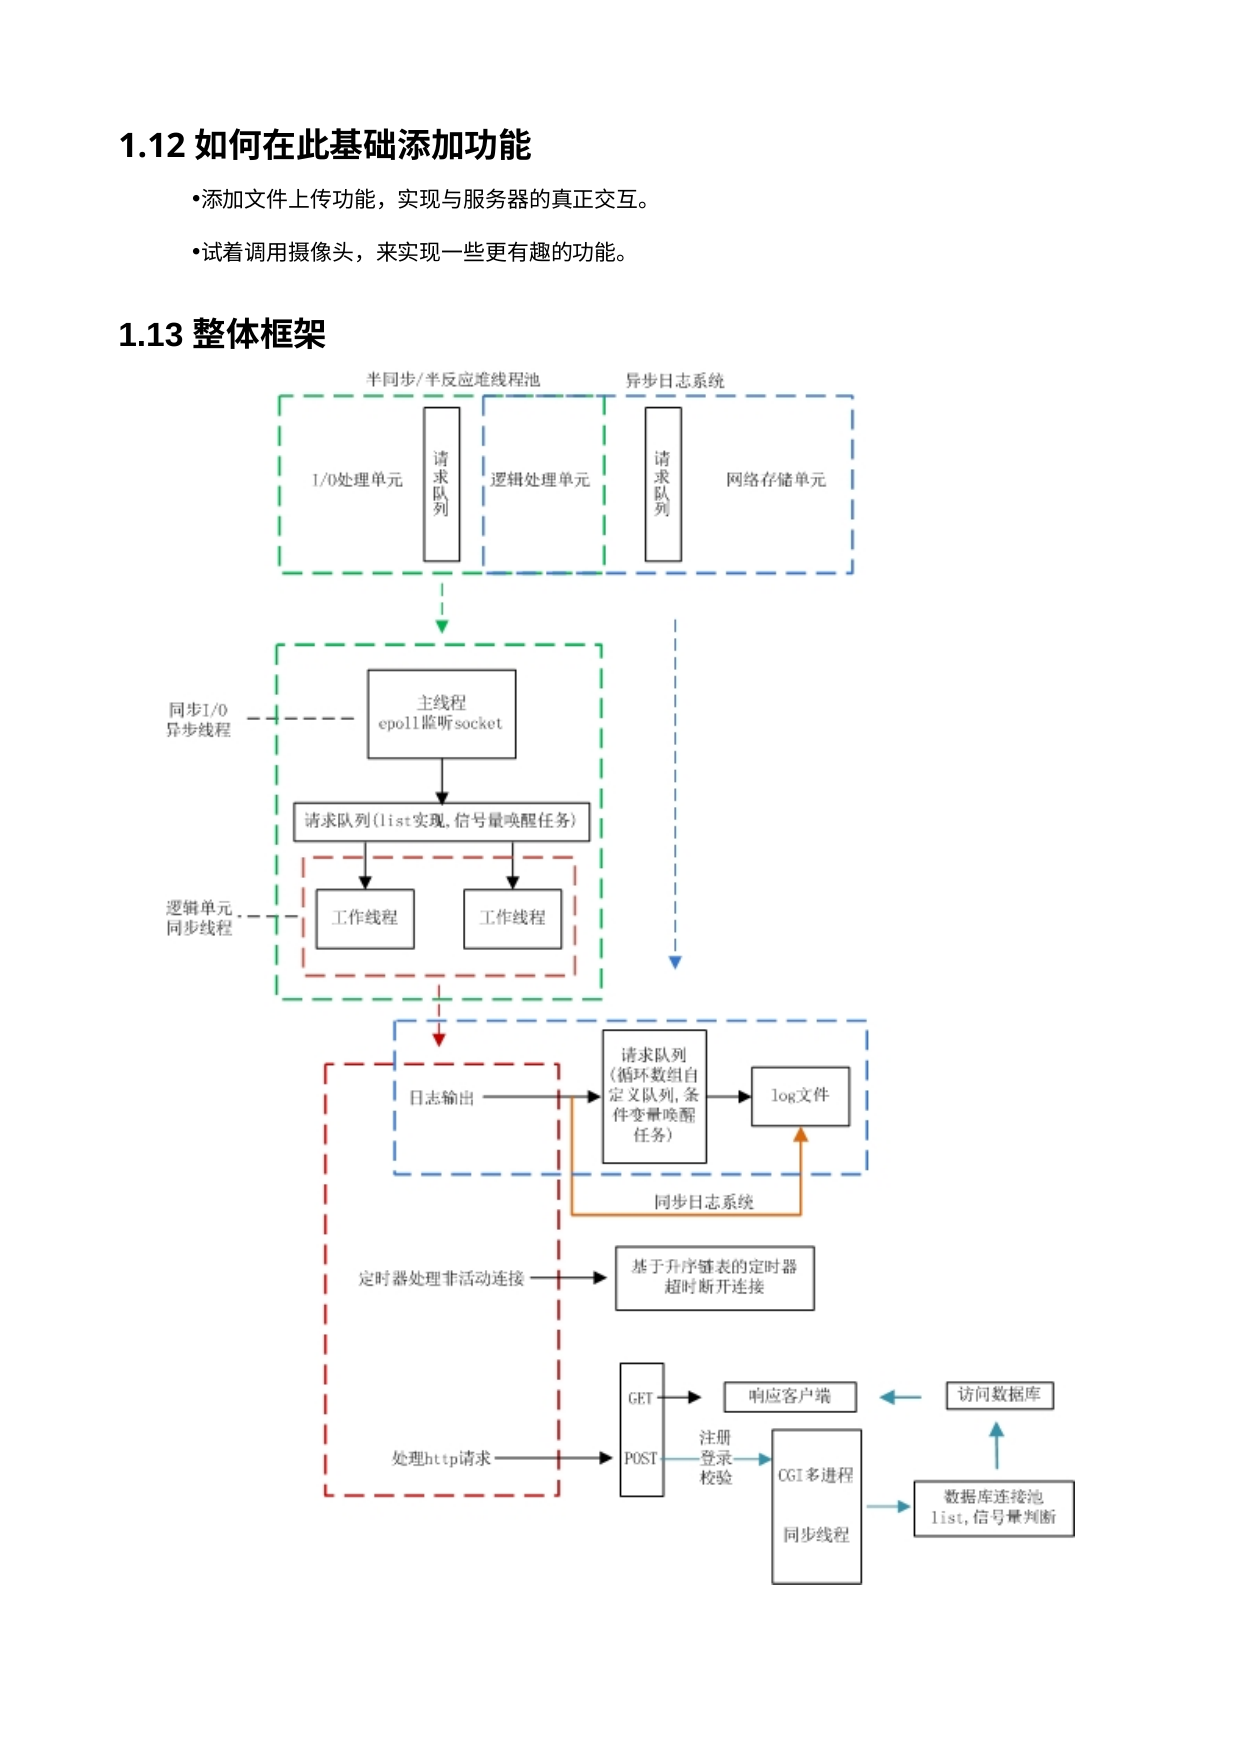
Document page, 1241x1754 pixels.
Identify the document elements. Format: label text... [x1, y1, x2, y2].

list 试着调用摄像头，来实现一些更有趣的功能。 [118, 234, 1122, 266]
subtitle 1.12 如何在此基础添加功能 [118, 118, 1122, 167]
picture [165, 368, 1075, 1585]
list 添加文件上传功能，实现与服务器的真正交互。 [118, 182, 1122, 214]
subtitle 1.13 整体框架 [118, 308, 1122, 356]
